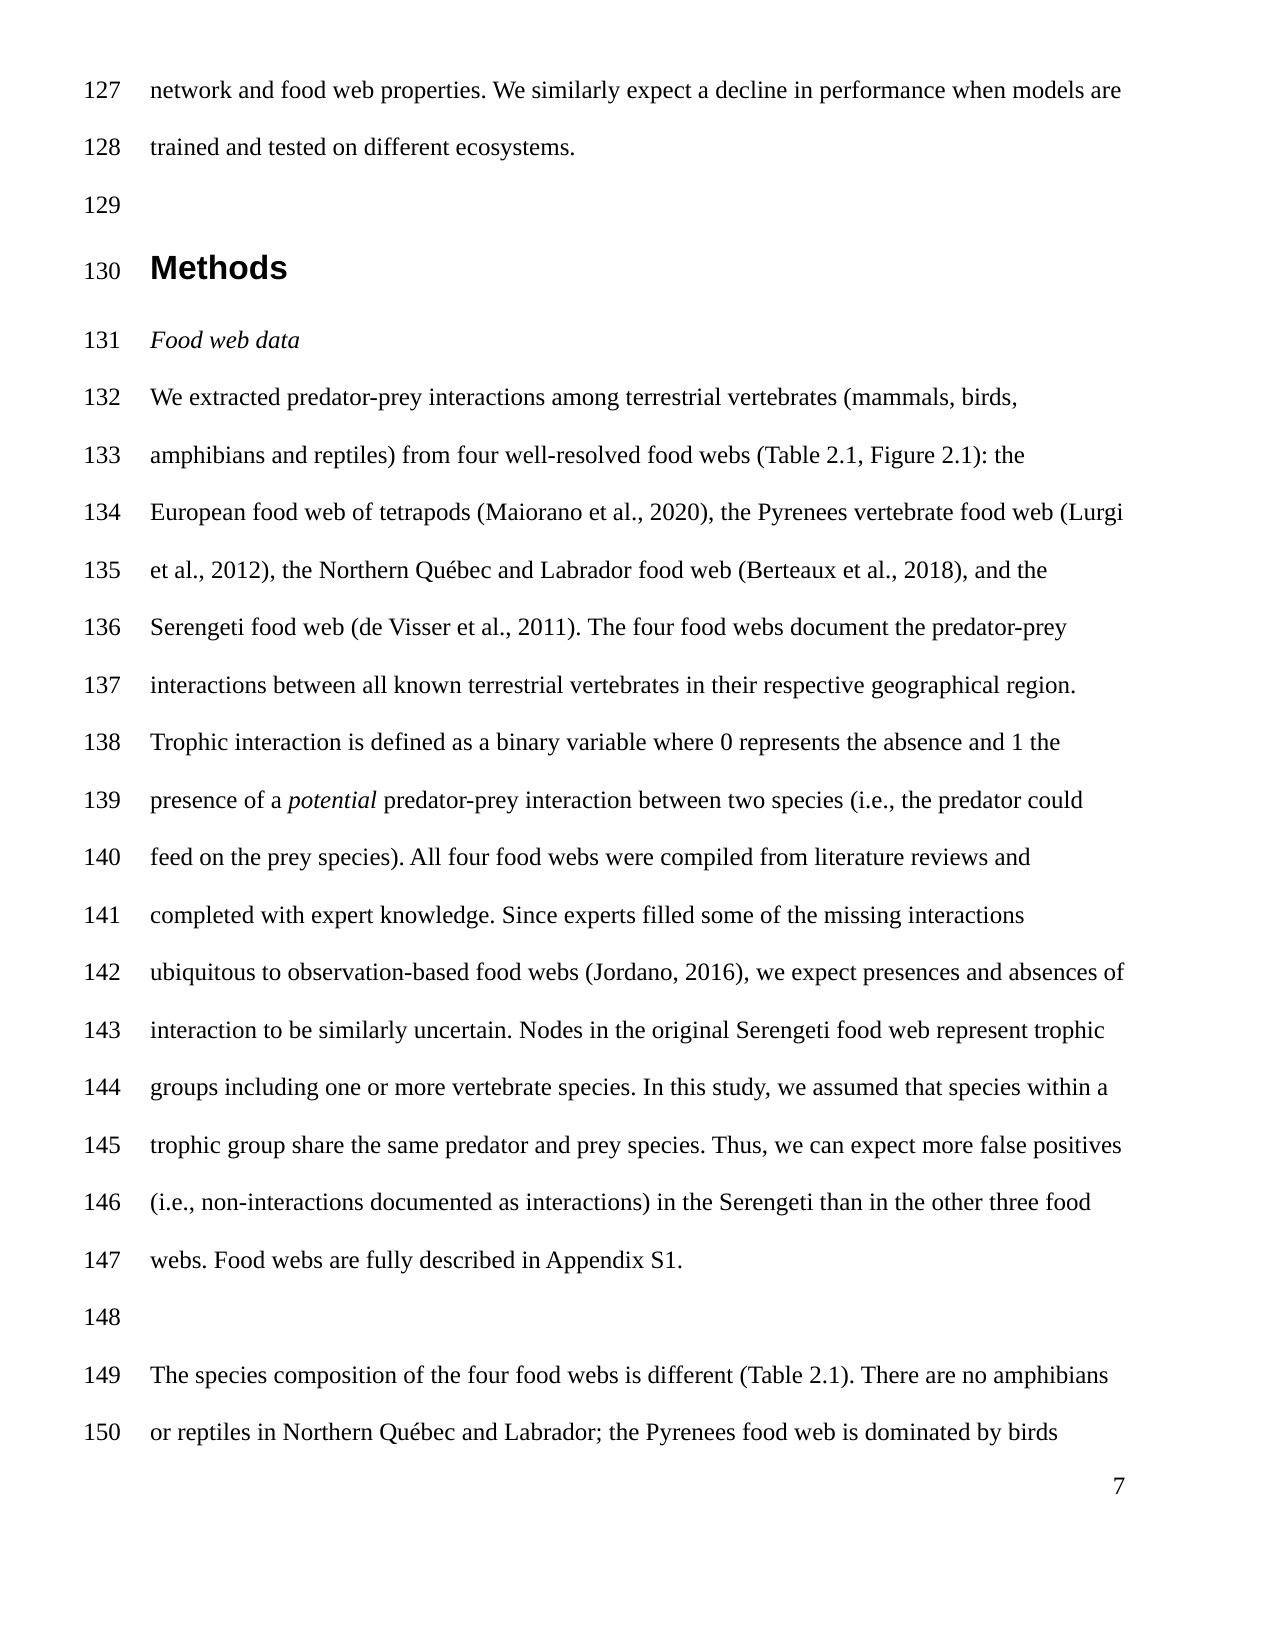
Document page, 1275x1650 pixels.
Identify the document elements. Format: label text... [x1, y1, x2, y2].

subtitle Methods [150, 247, 1125, 286]
text network and food web properties. We similarly expect a decline in performance when models are trained and tested on different ecosystems. [150, 75, 1125, 161]
text We extracted predator-prey interactions among terrestrial vertebrates (mammals, birds, amphibians and reptiles) from four well-resolved food webs (Table 2.1, Figure 2.1): the European food web of tetrapods (Maiorano et al., 2020), the Pyrenees vertebrate food web (Lurgi et al., 2012), the Northern Québec and Labrador food web (Berteaux et al., 2018), and the Serengeti food web (de Visser et al., 2011). The four food webs document the predator-prey interactions between all known terrestrial vertebrates in their respective geographical region. Trophic interaction is defined as a binary variable where 0 represents the absence and 1 the presence of a potential predator-prey interaction between two species (i.e., the predator could feed on the prey species). All four food webs were compiled from literature reviews and completed with expert knowledge. Since experts filled some of the missing interactions ubiquitous to observation-based food webs (Jordano, 2016), we expect presences and absences of interaction to be similarly uncertain. Nodes in the original Serengeti food web represent trophic groups including one or more vertebrate species. In this study, we assumed that species within a trophic group share the same predator and prey species. Thus, we can expect more false positives (i.e., non-interactions documented as interactions) in the Serengeti than in the other three food webs. Food webs are fully described in Appendix S1. [150, 382, 1125, 1273]
text Food web data [150, 325, 1125, 353]
text The species composition of the four food webs is different (Table 2.1). There are no amphibians or reptiles in Northern Québec and Labrador; the Pyrenees food web is dominated by birds [150, 1360, 1125, 1446]
